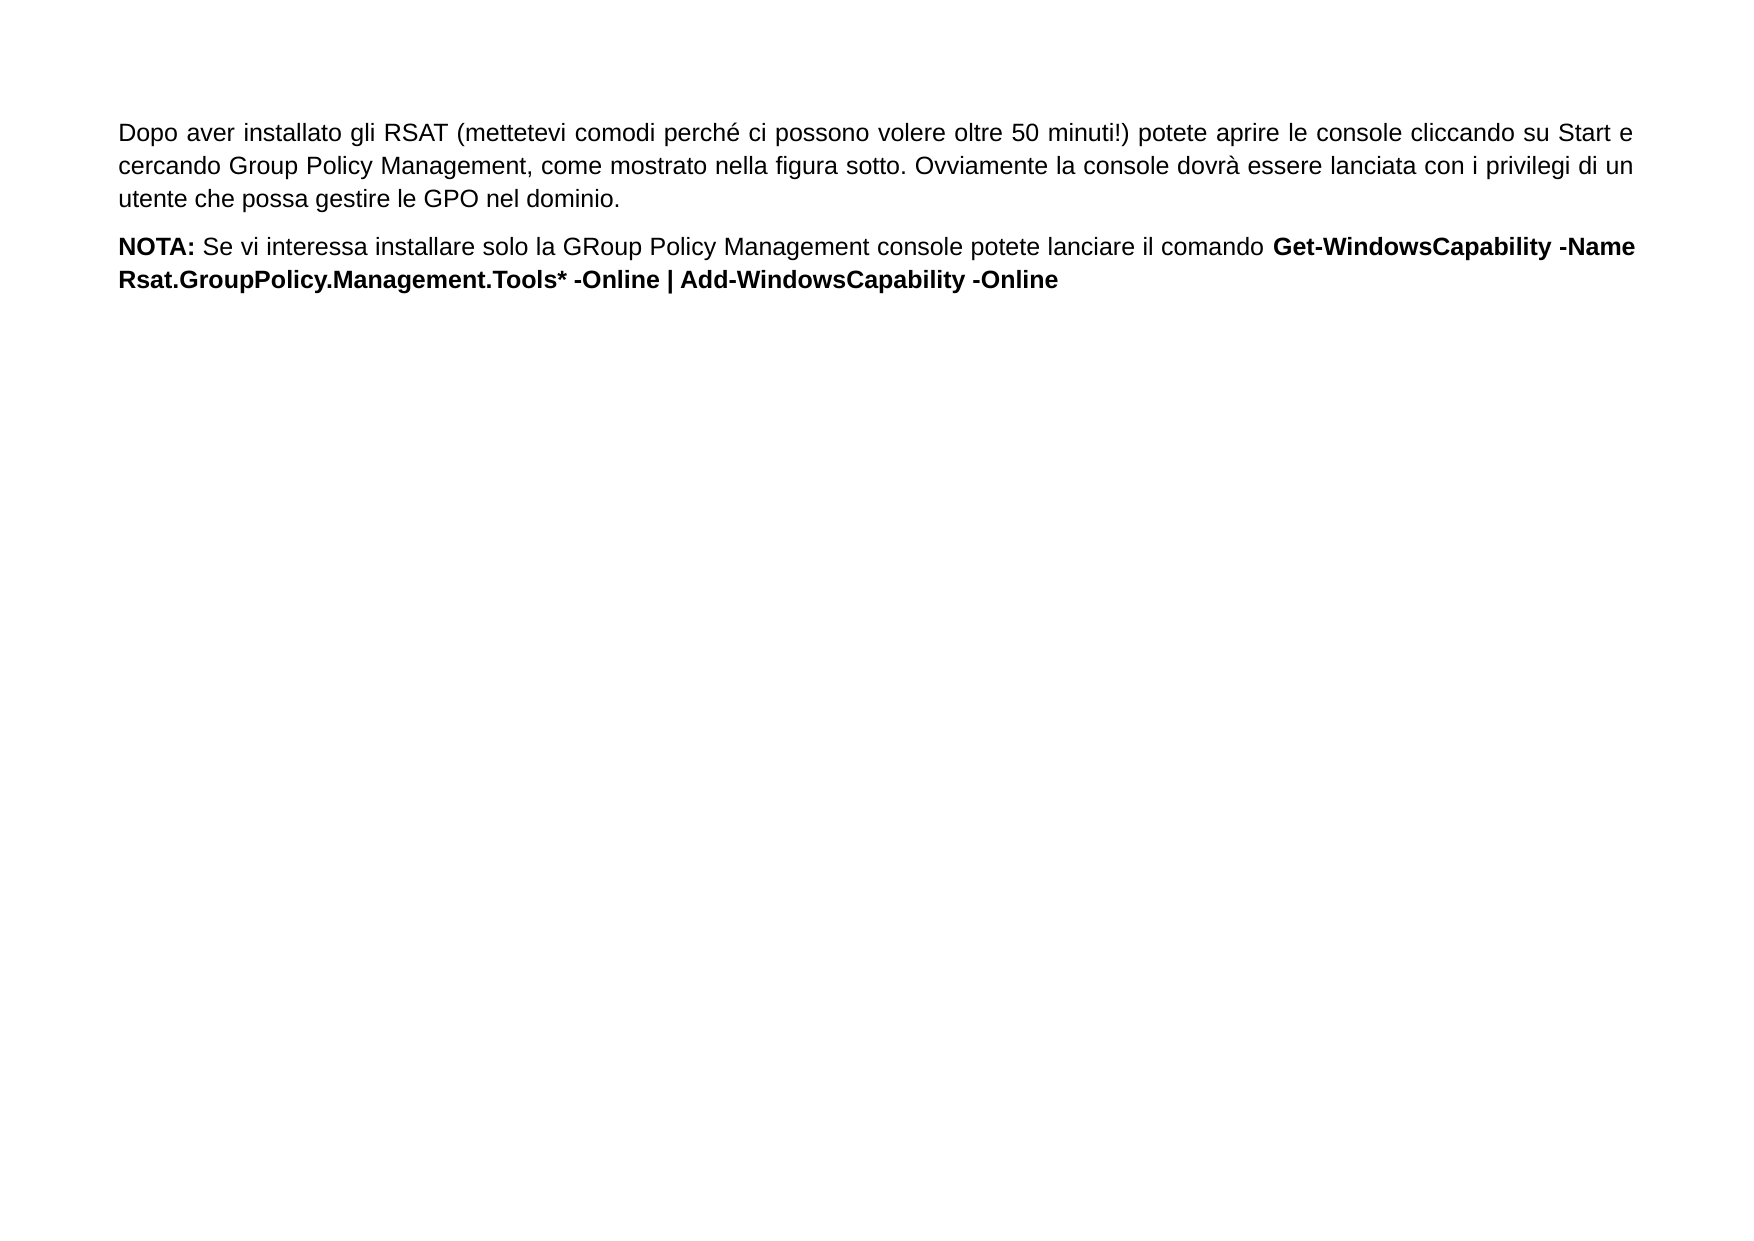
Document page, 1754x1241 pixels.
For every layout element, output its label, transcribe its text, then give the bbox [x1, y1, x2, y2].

text Dopo aver installato gli RSAT (mettetevi comodi perché ci possono volere oltre 50 minuti!) potete aprire le console cliccando su Start e cercando Group Policy Management, come mostrato nella figura sotto. Ovviamente la console dovrà essere lanciata con i privilegi di un utente che possa gestire le GPO nel dominio. [118, 118, 1636, 213]
text NOTA: Se vi interessa installare solo la GRoup Policy Management console potete lanciare il comando Get-WindowsCapability -Name Rsat.GroupPolicy.Management.Tools* -Online | Add-WindowsCapability -Online [118, 232, 1636, 293]
